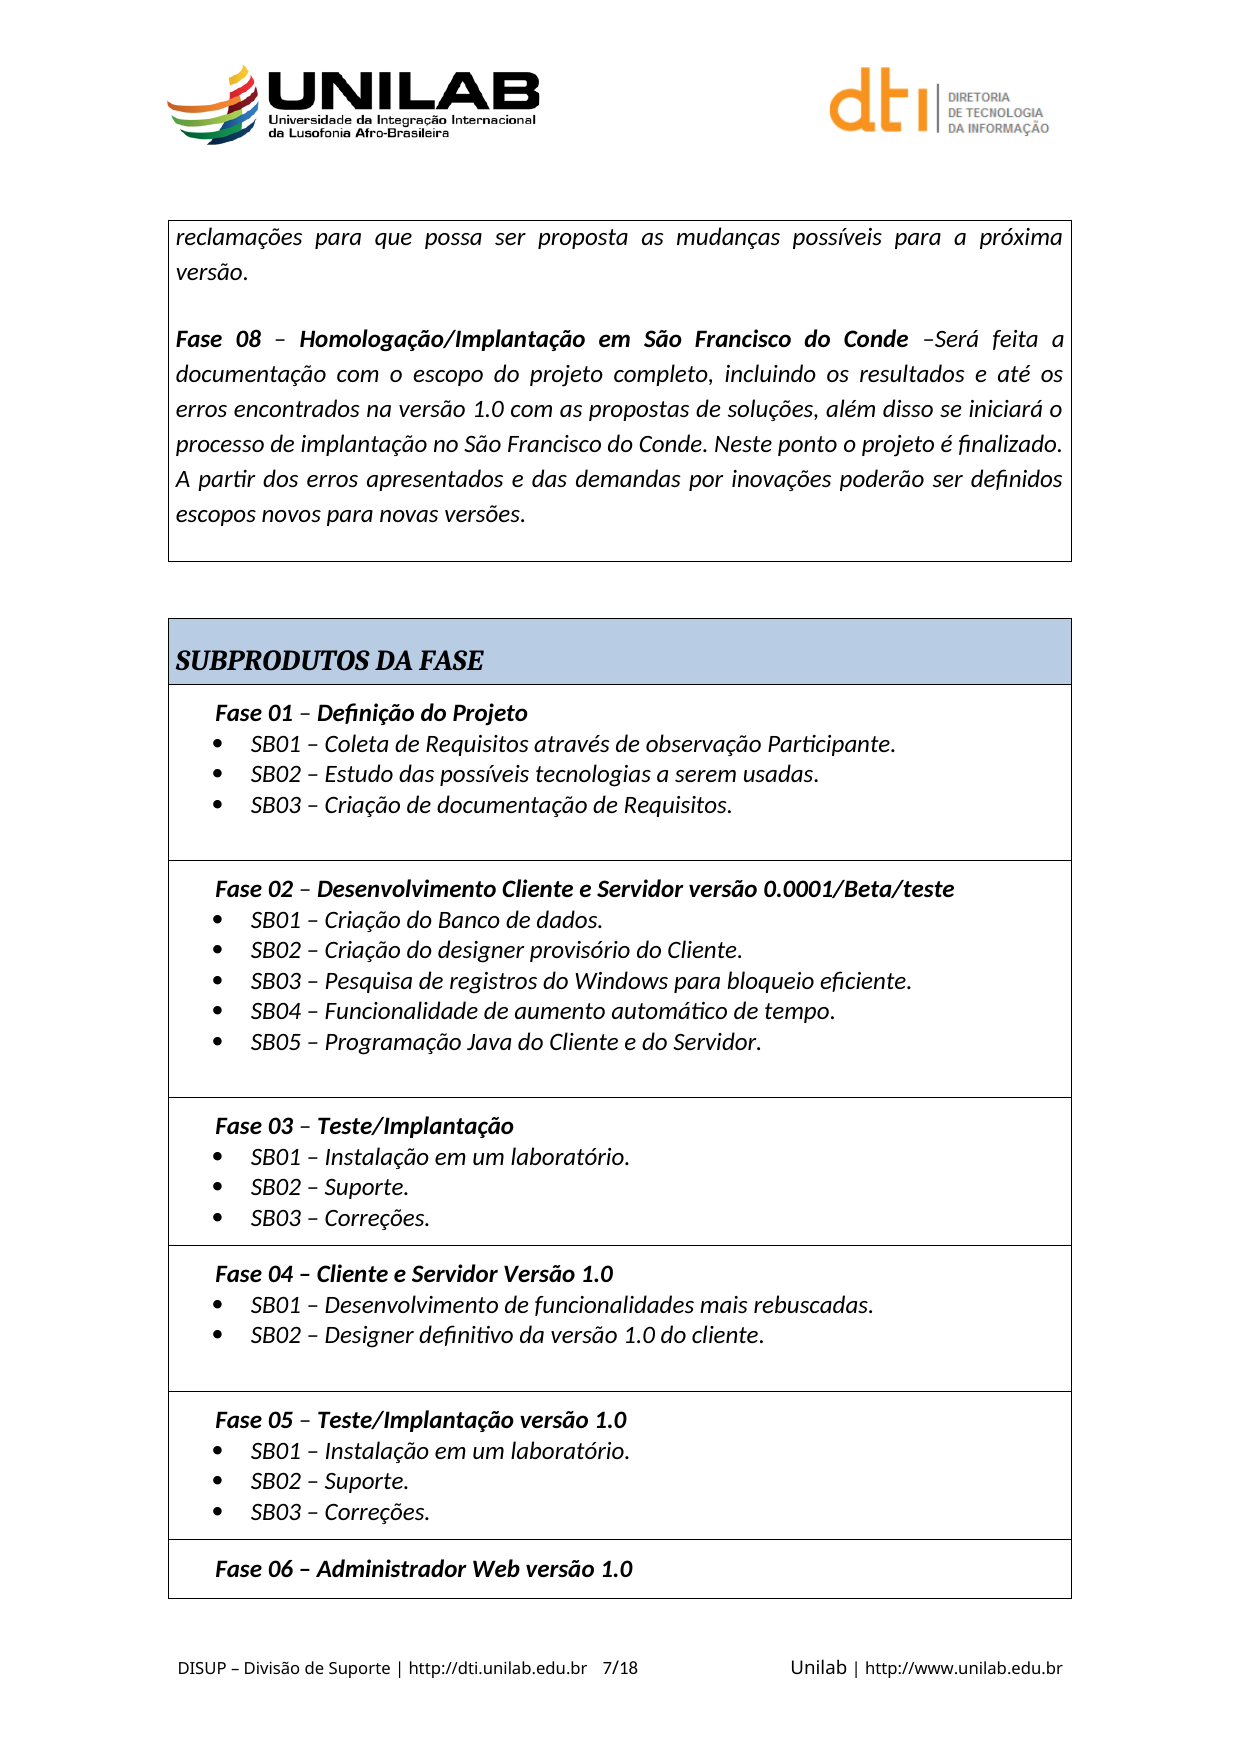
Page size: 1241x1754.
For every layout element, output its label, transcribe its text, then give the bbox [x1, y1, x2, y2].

table_cell reclamações para que possa ser proposta as mudanças possíveis para a próxima versão. Fase 08 – Homologação/Implantação em São Francisco do Conde –Será feita a documentação com o escopo do projeto completo, incluindo os resultados e até os erros encontrados na versão 1.0 com as propostas de soluções, além disso se iniciará o processo de implantação no São Francisco do Conde. Neste ponto o projeto é finalizado. A partir dos erros apresentados e das demandas por inovações poderão ser definidos escopos novos para novas versões. [169, 221, 1071, 561]
table_cell Fase 03 – Teste/Implantação SB01 – Instalação em um laboratório. SB02 – Suporte. SB03 – Correções. [169, 1098, 1071, 1245]
table_cell Fase 06 – Administrador Web versão 1.0 SB01 – Desenvolvimento de telas. SB02 – Criação da biblioteca de conexão de socket do servidor com PHP. SB03 – Desenvolvimento da aplicação PHP. SB04 – Implantação da aplicação web. [169, 1540, 1071, 1598]
table_cell Fase 02 – Desenvolvimento Cliente e Servidor versão 0.0001/Beta/teste SB01 – Criação do Banco de dados. SB02 – Criação do designer provisório do Cliente. SB03 – Pesquisa de registros do Windows para bloqueio eficiente. SB04 – Funcionalidade de aumento automático de tempo. SB05 – Programação Java do Cliente e do Servidor. [169, 861, 1071, 1097]
table_header SUBPRODUTOS DA FASE [169, 619, 1071, 684]
table_cell Fase 01 – Definição do Projeto SB01 – Coleta de Requisitos através de observação Participante. SB02 – Estudo das possíveis tecnologias a serem usadas. SB03 – Criação de documentação de Requisitos. [169, 685, 1071, 860]
table_cell Fase 05 – Teste/Implantação versão 1.0 SB01 – Instalação em um laboratório. SB02 – Suporte. SB03 – Correções. [169, 1392, 1071, 1539]
table_cell Fase 04 – Cliente e Servidor Versão 1.0 SB01 – Desenvolvimento de funcionalidades mais rebuscadas. SB02 – Designer definitivo da versão 1.0 do cliente. [169, 1246, 1071, 1391]
picture [829, 56, 1057, 145]
